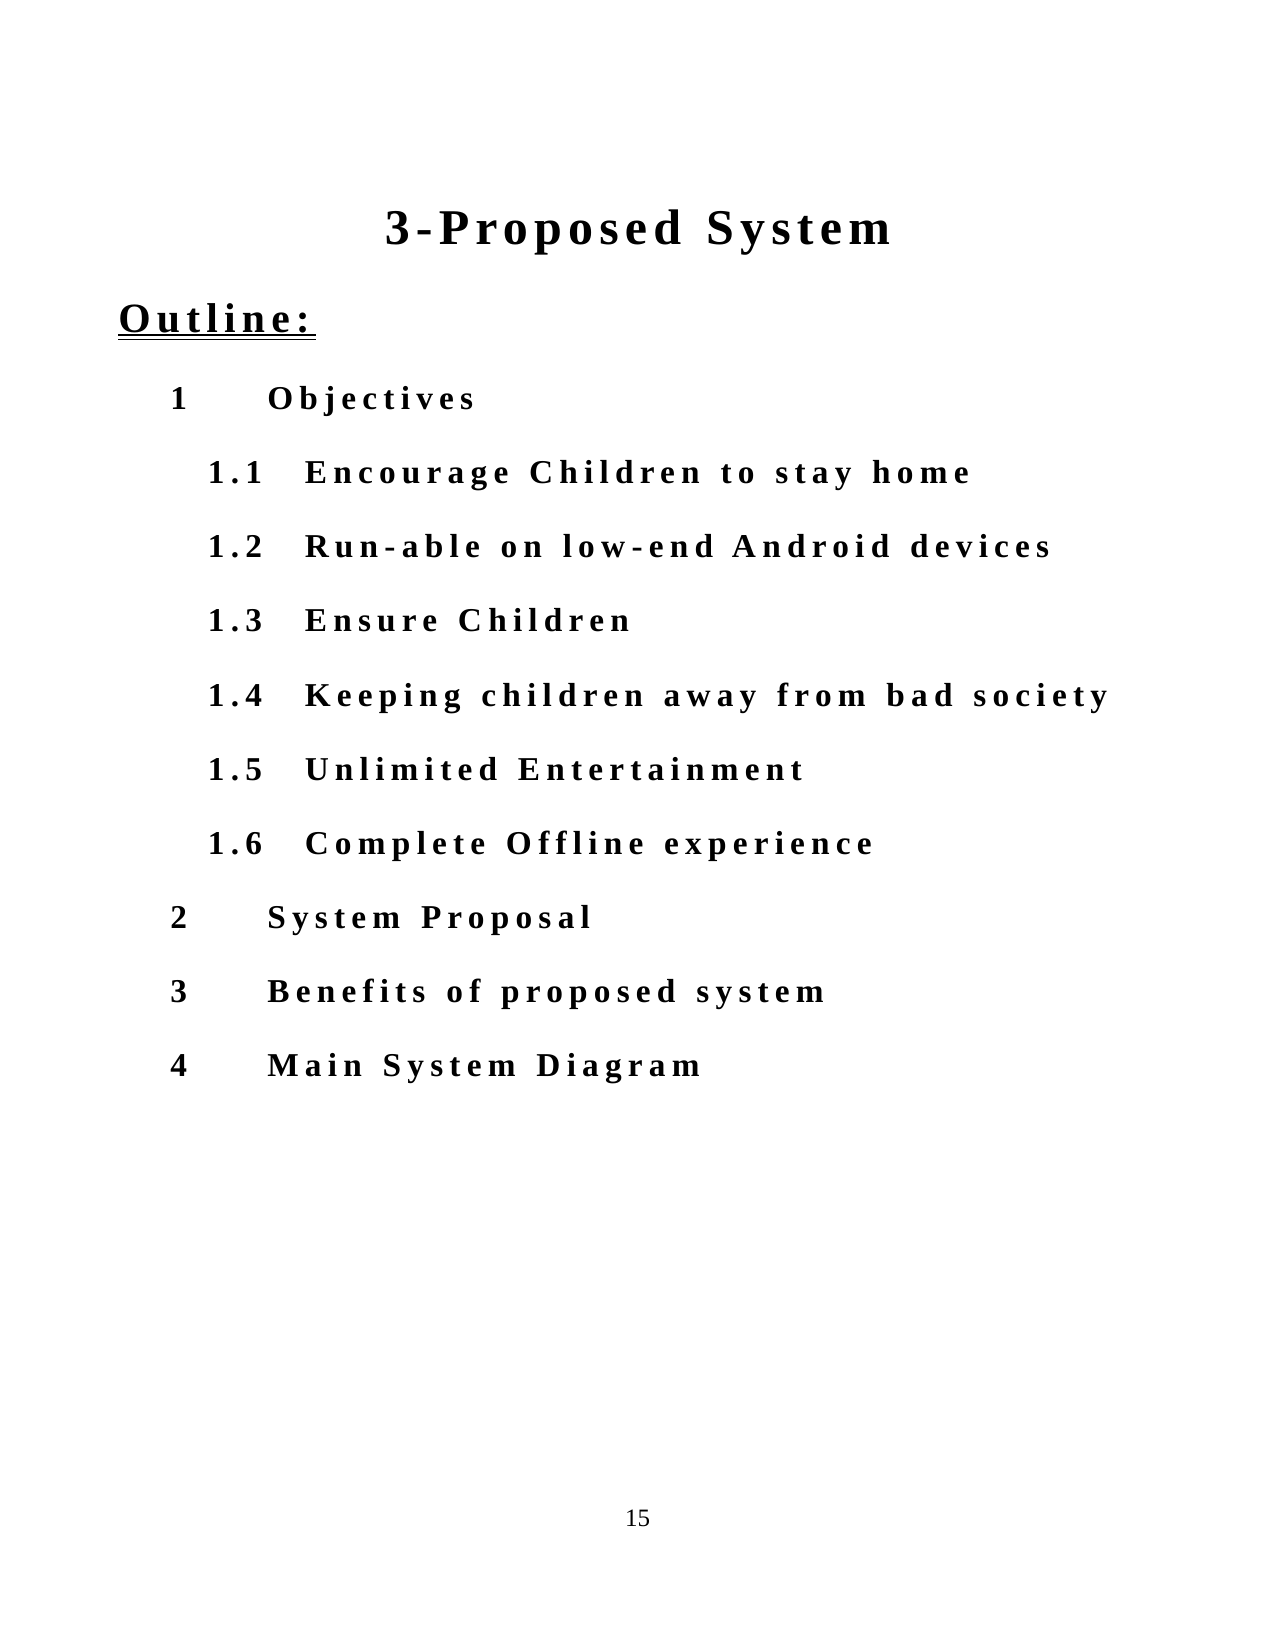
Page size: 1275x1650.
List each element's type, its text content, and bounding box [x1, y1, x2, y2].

list Complete Offline experience [193, 823, 1157, 861]
list System Proposal [156, 897, 1157, 935]
list Main System Diagram [156, 1045, 1157, 1083]
list Ensure Children [193, 601, 1157, 639]
list Objectives [156, 378, 1157, 417]
list Benefits of proposed system [156, 971, 1157, 1009]
list Encourage Children to stay home [193, 453, 1157, 491]
list Run-able on low-end Android devices [193, 527, 1157, 565]
text Outline: [118, 293, 1157, 341]
list Unlimited Entertainment [193, 749, 1157, 787]
subtitle 3-Proposed System [118, 197, 1157, 255]
list Keeping children away from bad society [193, 675, 1157, 713]
